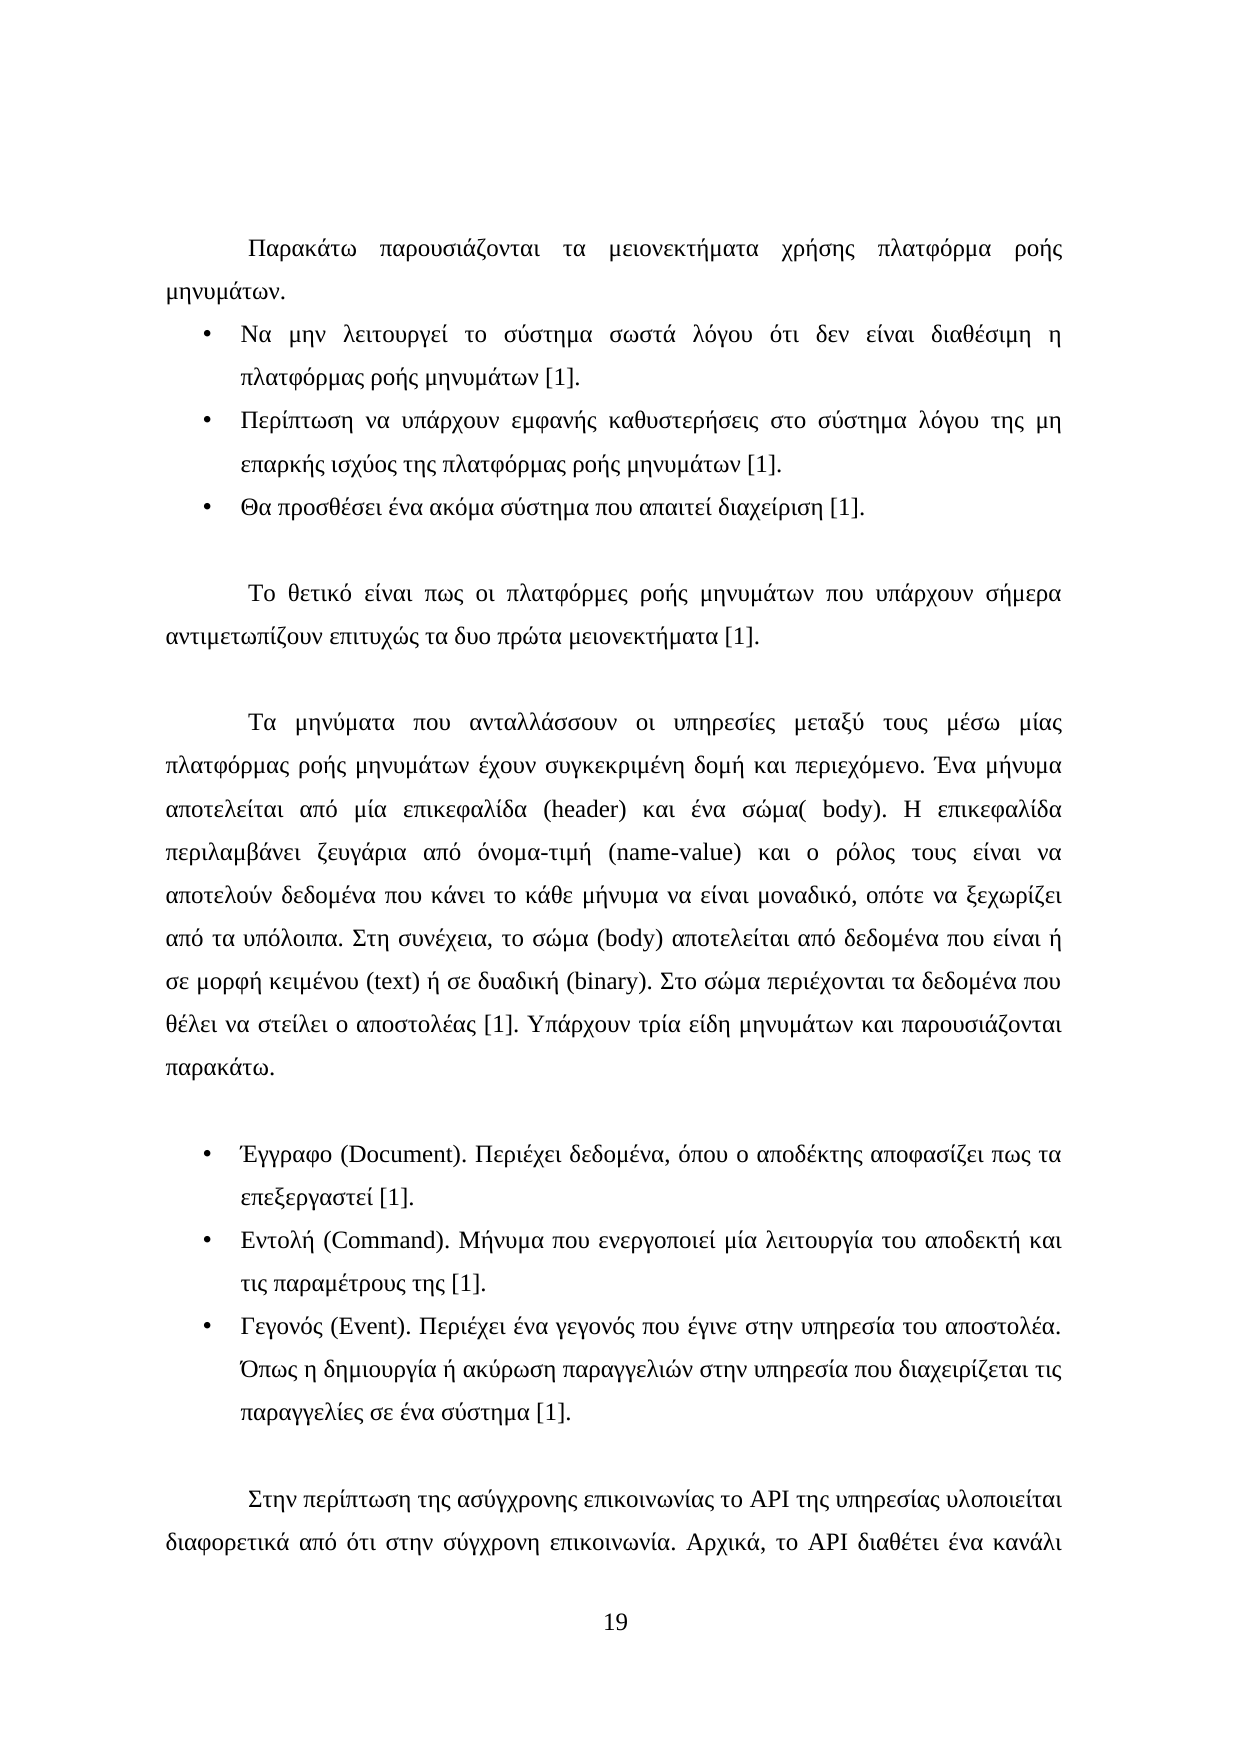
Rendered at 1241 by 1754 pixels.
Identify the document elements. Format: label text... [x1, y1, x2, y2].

text Το θετικό είναι πως οι πλατφόρμες ροής μηνυμάτων που υπάρχουν σήμερα αντιμετωπίζουν επιτυχώς τα δυο πρώτα μειονεκτήματα [1]. [165, 578, 1063, 650]
list Θα προσθέσει ένα ακόμα σύστημα που απαιτεί διαχείριση [1]. [203, 492, 1063, 521]
list Εντολή (Command). Μήνυμα που ενεργοποιεί μία λειτουργία του αποδεκτή και τις παραμέτρους της [1]. [203, 1225, 1063, 1297]
list Έγγραφο (Document). Περιέχει δεδομένα, όπου ο αποδέκτης αποφασίζει πως τα επεξεργαστεί [1]. [203, 1139, 1063, 1211]
text Παρακάτω παρουσιάζονται τα μειονεκτήματα χρήσης πλατφόρμα ροής μηνυμάτων. [165, 233, 1063, 305]
list Περίπτωση να υπάρχουν εμφανής καθυστερήσεις στο σύστημα λόγου της μη επαρκής ισχύος της πλατφόρμας ροής μηνυμάτων [1]. [203, 406, 1063, 477]
list Να μην λειτουργεί το σύστημα σωστά λόγου ότι δεν είναι διαθέσιμη η πλατφόρμας ροής μηνυμάτων [1]. [203, 319, 1063, 391]
text Τα μηνύματα που ανταλλάσσουν οι υπηρεσίες μεταξύ τους μέσω μίας πλατφόρμας ροής μηνυμάτων έχουν συγκεκριμένη δομή και περιεχόμενο. Ένα μήνυμα αποτελείται από μία επικεφαλίδα (header) και ένα σώμα( body). Η επικεφαλίδα περιλαμβάνει ζευγάρια από όνομα-τιμή (name-value) και ο ρόλος τους είναι να αποτελούν δεδομένα που κάνει το κάθε μήνυμα να είναι μοναδικό, οπότε να ξεχωρίζει από τα υπόλοιπα. Στη συνέχεια, το σώμα (body) αποτελείται από δεδομένα που είναι ή σε μορφή κειμένου (text) ή σε δυαδική (binary). Στο σώμα περιέχονται τα δεδομένα που θέλει να στείλει ο αποστολέας [1]. Υπάρχουν τρία είδη μηνυμάτων και παρουσιάζονται παρακάτω. [165, 707, 1063, 1081]
text Στην περίπτωση της ασύγχρονης επικοινωνίας το API της υπηρεσίας υλοποιείται διαφορετικά από ότι στην σύγχρονη επικοινωνία. Αρχικά, το API διαθέτει ένα κανάλι [165, 1484, 1063, 1556]
list Γεγονός (Event). Περιέχει ένα γεγονός που έγινε στην υπηρεσία του αποστολέα. Όπως η δημιουργία ή ακύρωση παραγγελιών στην υπηρεσία που διαχειρίζεται τις παραγγελίες σε ένα σύστημα [1]. [203, 1311, 1063, 1426]
